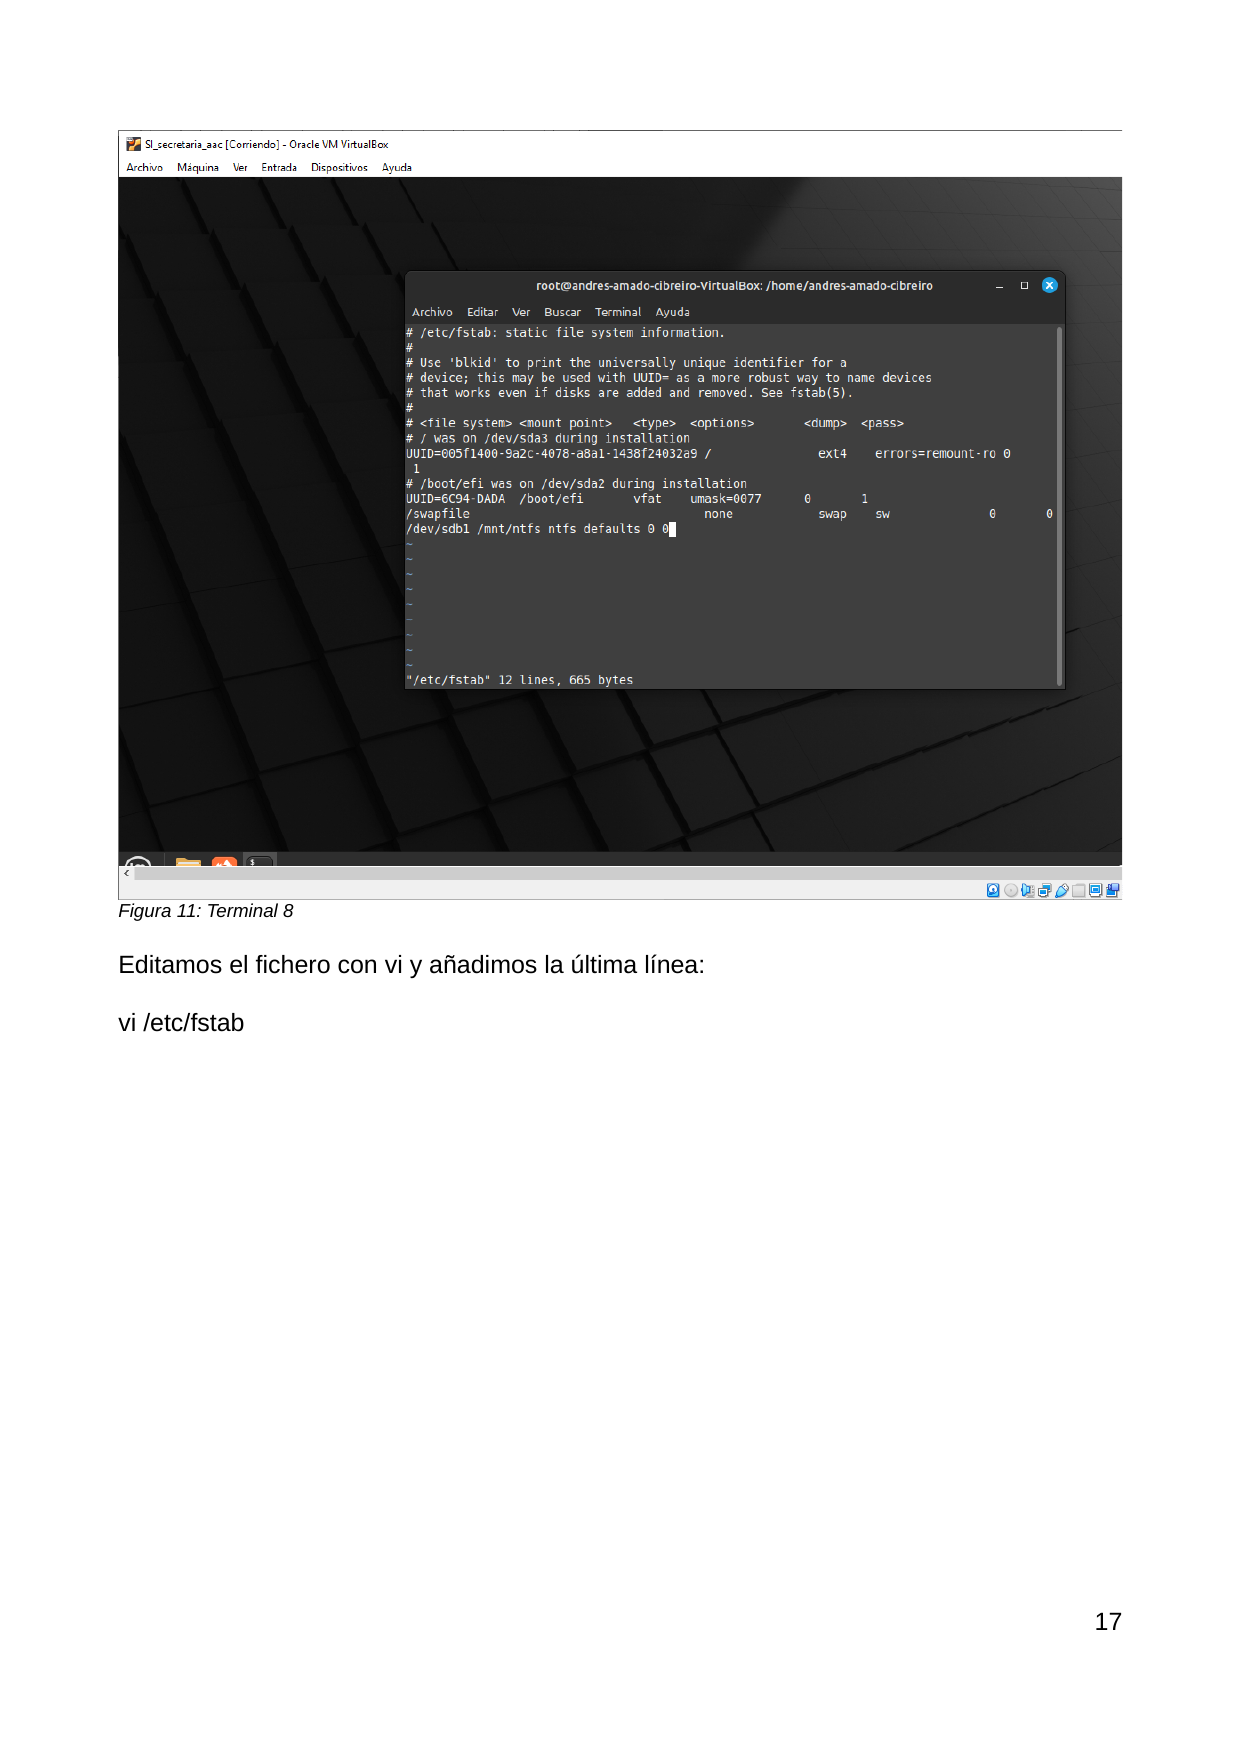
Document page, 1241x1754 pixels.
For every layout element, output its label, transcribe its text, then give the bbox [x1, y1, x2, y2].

text vi /etc/fstab [118, 1008, 1122, 1037]
picture [118, 130, 1123, 900]
text Figura 11: Terminal 8 [118, 900, 1122, 922]
text Editamos el fichero con vi y añadimos la última línea: [118, 950, 1122, 979]
